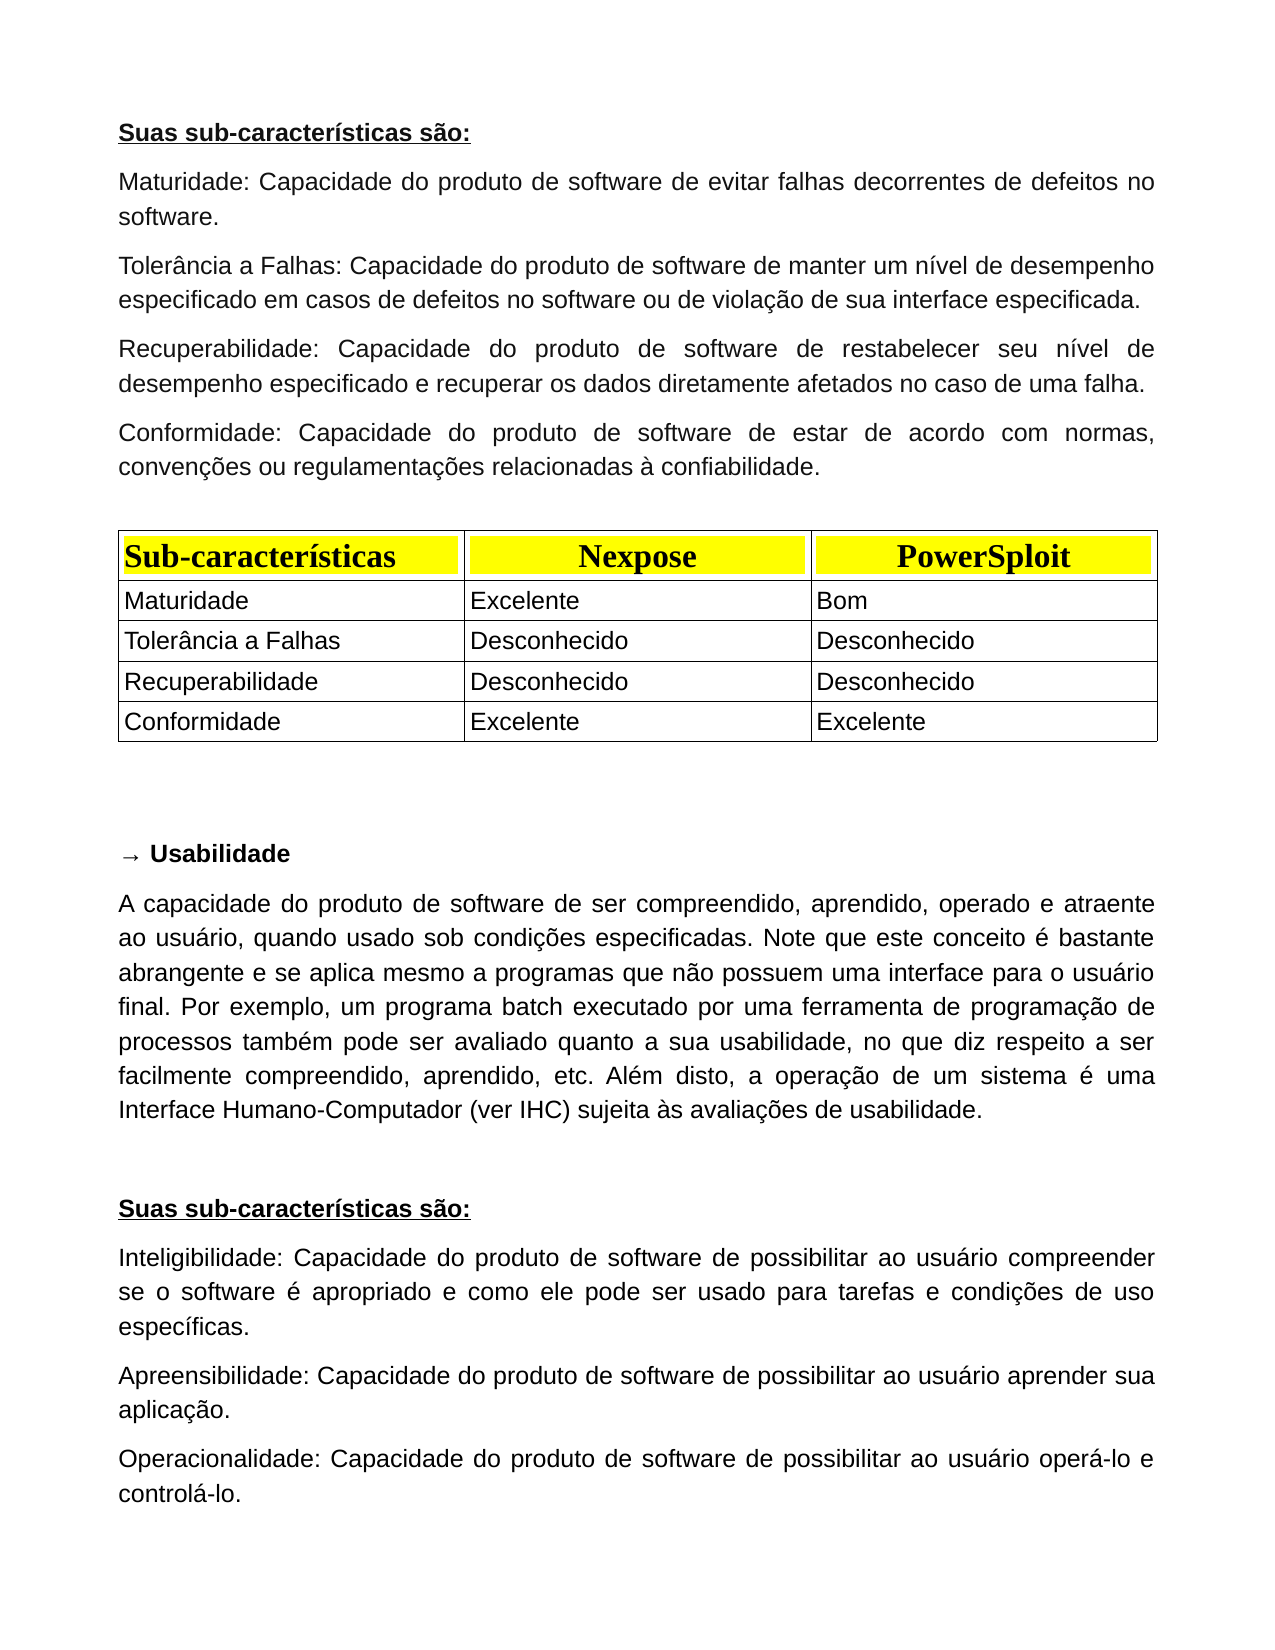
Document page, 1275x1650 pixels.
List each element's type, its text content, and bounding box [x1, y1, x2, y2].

table_header PowerSploit [812, 531, 1157, 580]
text Apreensibilidade: Capacidade do produto de software de possibilitar ao usuário aprender sua aplicação. [118, 1361, 1157, 1424]
table_cell Excelente [812, 702, 1157, 741]
text Recuperabilidade: Capacidade do produto de software de restabelecer seu nível de desempenho especificado e recuperar os dados diretamente afetados no caso de uma falha. [118, 334, 1157, 397]
table_cell Maturidade [119, 581, 464, 620]
table_cell Excelente [465, 581, 811, 620]
table_cell Tolerância a Falhas [119, 621, 464, 661]
text Inteligibilidade: Capacidade do produto de software de possibilitar ao usuário compreender se o software é apropriado e como ele pode ser usado para tarefas e condições de uso específicas. [118, 1243, 1157, 1340]
text → Usabilidade [118, 839, 1157, 868]
table_header Nexpose [465, 531, 811, 580]
table_cell Desconhecido [465, 662, 811, 701]
table_cell Conformidade [119, 702, 464, 741]
table_header Sub-características [119, 531, 464, 580]
text Suas sub-características são: [118, 118, 1157, 147]
table_cell Desconhecido [812, 621, 1157, 661]
text Operacionalidade: Capacidade do produto de software de possibilitar ao usuário operá-lo e controlá-lo. [118, 1444, 1157, 1507]
text Maturidade: Capacidade do produto de software de evitar falhas decorrentes de defeitos no software. [118, 167, 1157, 230]
text Tolerância a Falhas: Capacidade do produto de software de manter um nível de desempenho especificado em casos de defeitos no software ou de violação de sua interface especificada. [118, 251, 1157, 314]
table_cell Recuperabilidade [119, 662, 464, 701]
text Conformidade: Capacidade do produto de software de estar de acordo com normas, convenções ou regulamentações relacionadas à confiabilidade. [118, 418, 1157, 481]
text A capacidade do produto de software de ser compreendido, aprendido, operado e atraente ao usuário, quando usado sob condições especificadas. Note que este conceito é bastante abrangente e se aplica mesmo a programas que não possuem uma interface para o usuário final. Por exemplo, um programa batch executado por uma ferramenta de programação de processos também pode ser avaliado quanto a sua usabilidade, no que diz respeito a ser facilmente compreendido, aprendido, etc. Além disto, a operação de um sistema é uma Interface Humano-Computador (ver IHC) sujeita às avaliações de usabilidade. [118, 888, 1157, 1124]
table_cell Desconhecido [465, 621, 811, 661]
table_cell Bom [812, 581, 1157, 620]
text Suas sub-características são: [118, 1193, 1157, 1222]
table_cell Desconhecido [812, 662, 1157, 701]
table_cell Excelente [465, 702, 811, 741]
